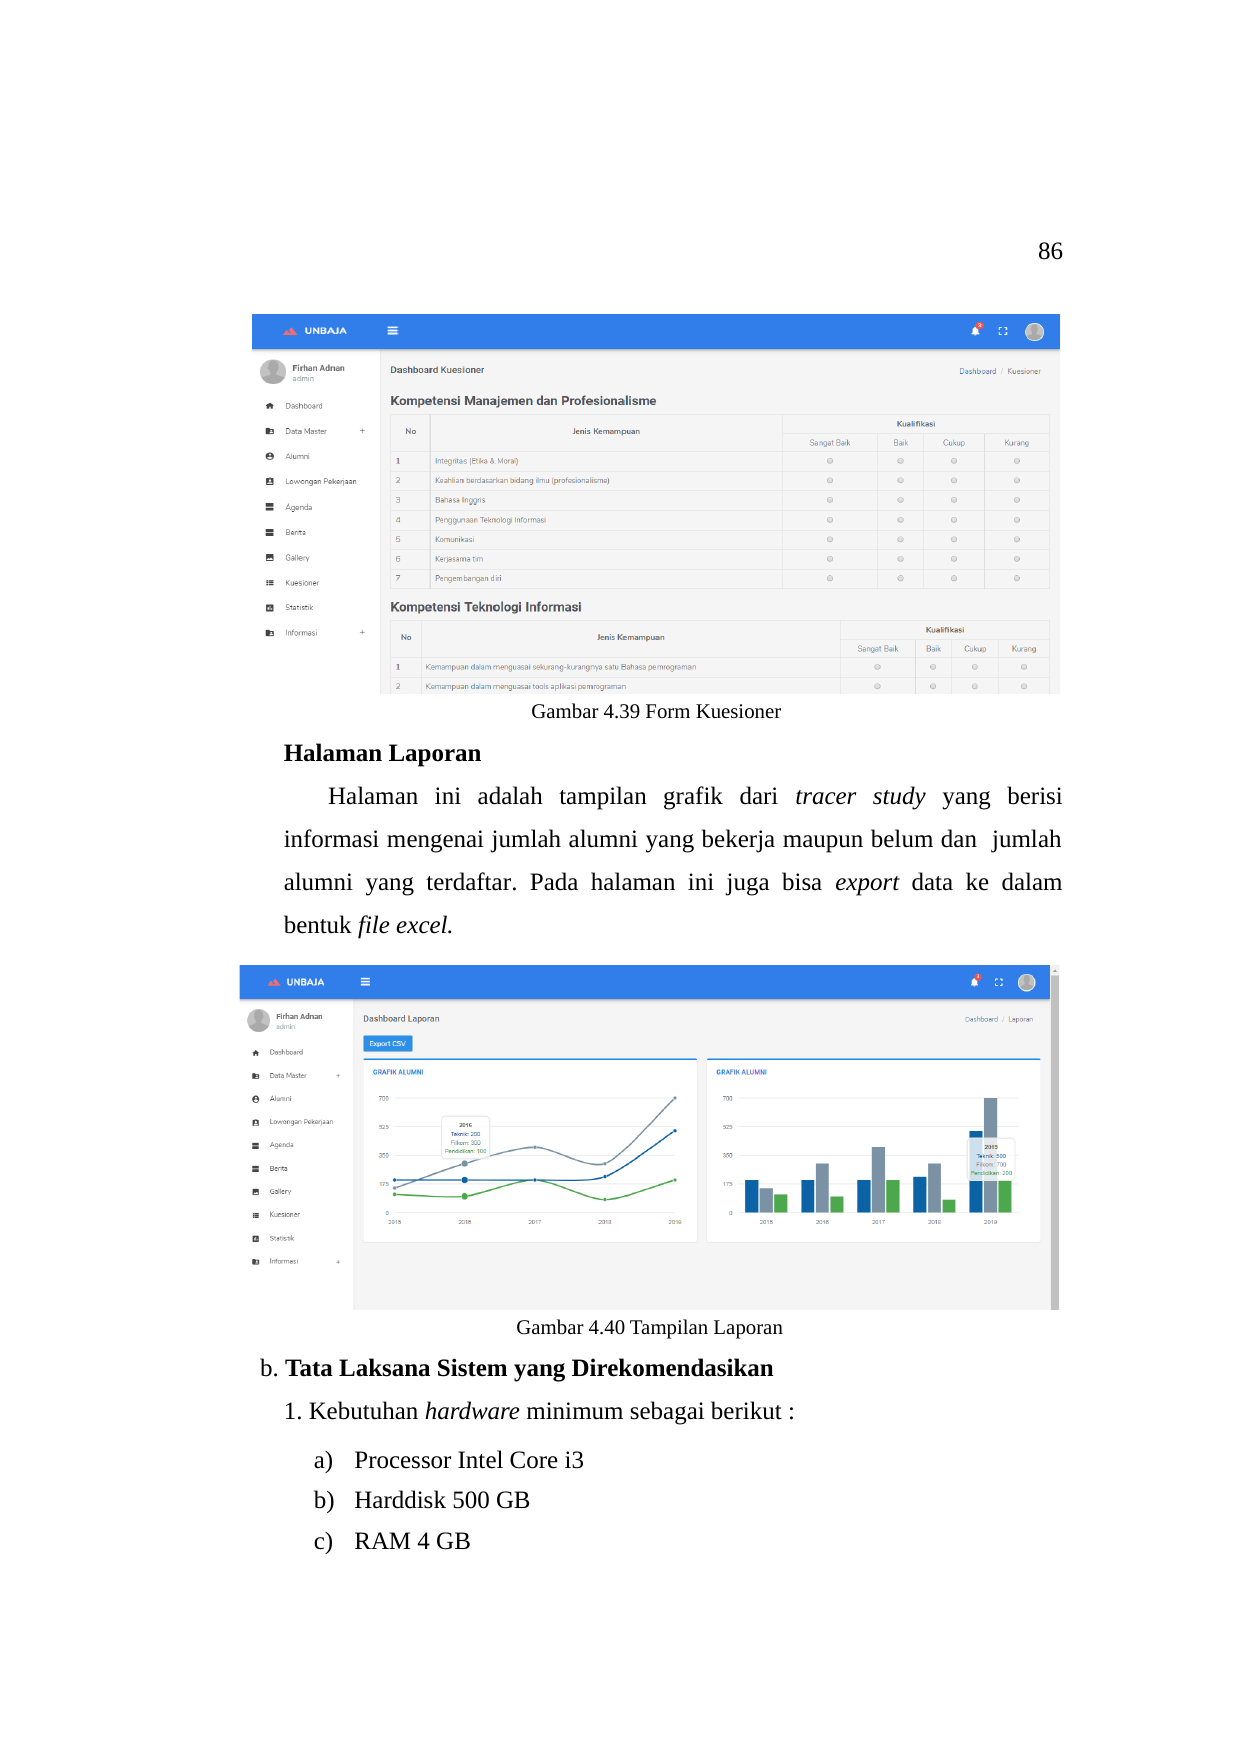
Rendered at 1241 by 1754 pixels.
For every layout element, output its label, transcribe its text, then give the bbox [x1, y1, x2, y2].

list 1. Kebutuhan hardware minimum sebagai berikut : [283, 1396, 1063, 1425]
text Halaman ini adalah tampilan grafik dari tracer study yang berisi informasi mengenai jumlah alumni yang bekerja maupun belum dan jumlah alumni yang terdaftar. Pada halaman ini juga bisa export data ke dalam bentuk file excel. [283, 781, 1063, 939]
table_header a) [308, 1440, 348, 1480]
text Gambar 4.39 Form Kuesioner [252, 694, 1060, 723]
table_cell Harddisk 500 GB [349, 1480, 722, 1520]
table_cell c) [308, 1520, 348, 1560]
table_cell RAM 4 GB [349, 1520, 722, 1560]
table_cell b) [308, 1480, 348, 1520]
picture [239, 965, 1060, 1310]
text Halaman Laporan [252, 295, 1063, 766]
picture [252, 314, 1061, 694]
table_header Processor Intel Core i3 [349, 1440, 722, 1480]
text Gambar 4.40 Tampilan Laporan [239, 1310, 1059, 1339]
text b. Tata Laksana Sistem yang Direkomendasikan [239, 953, 1063, 1382]
